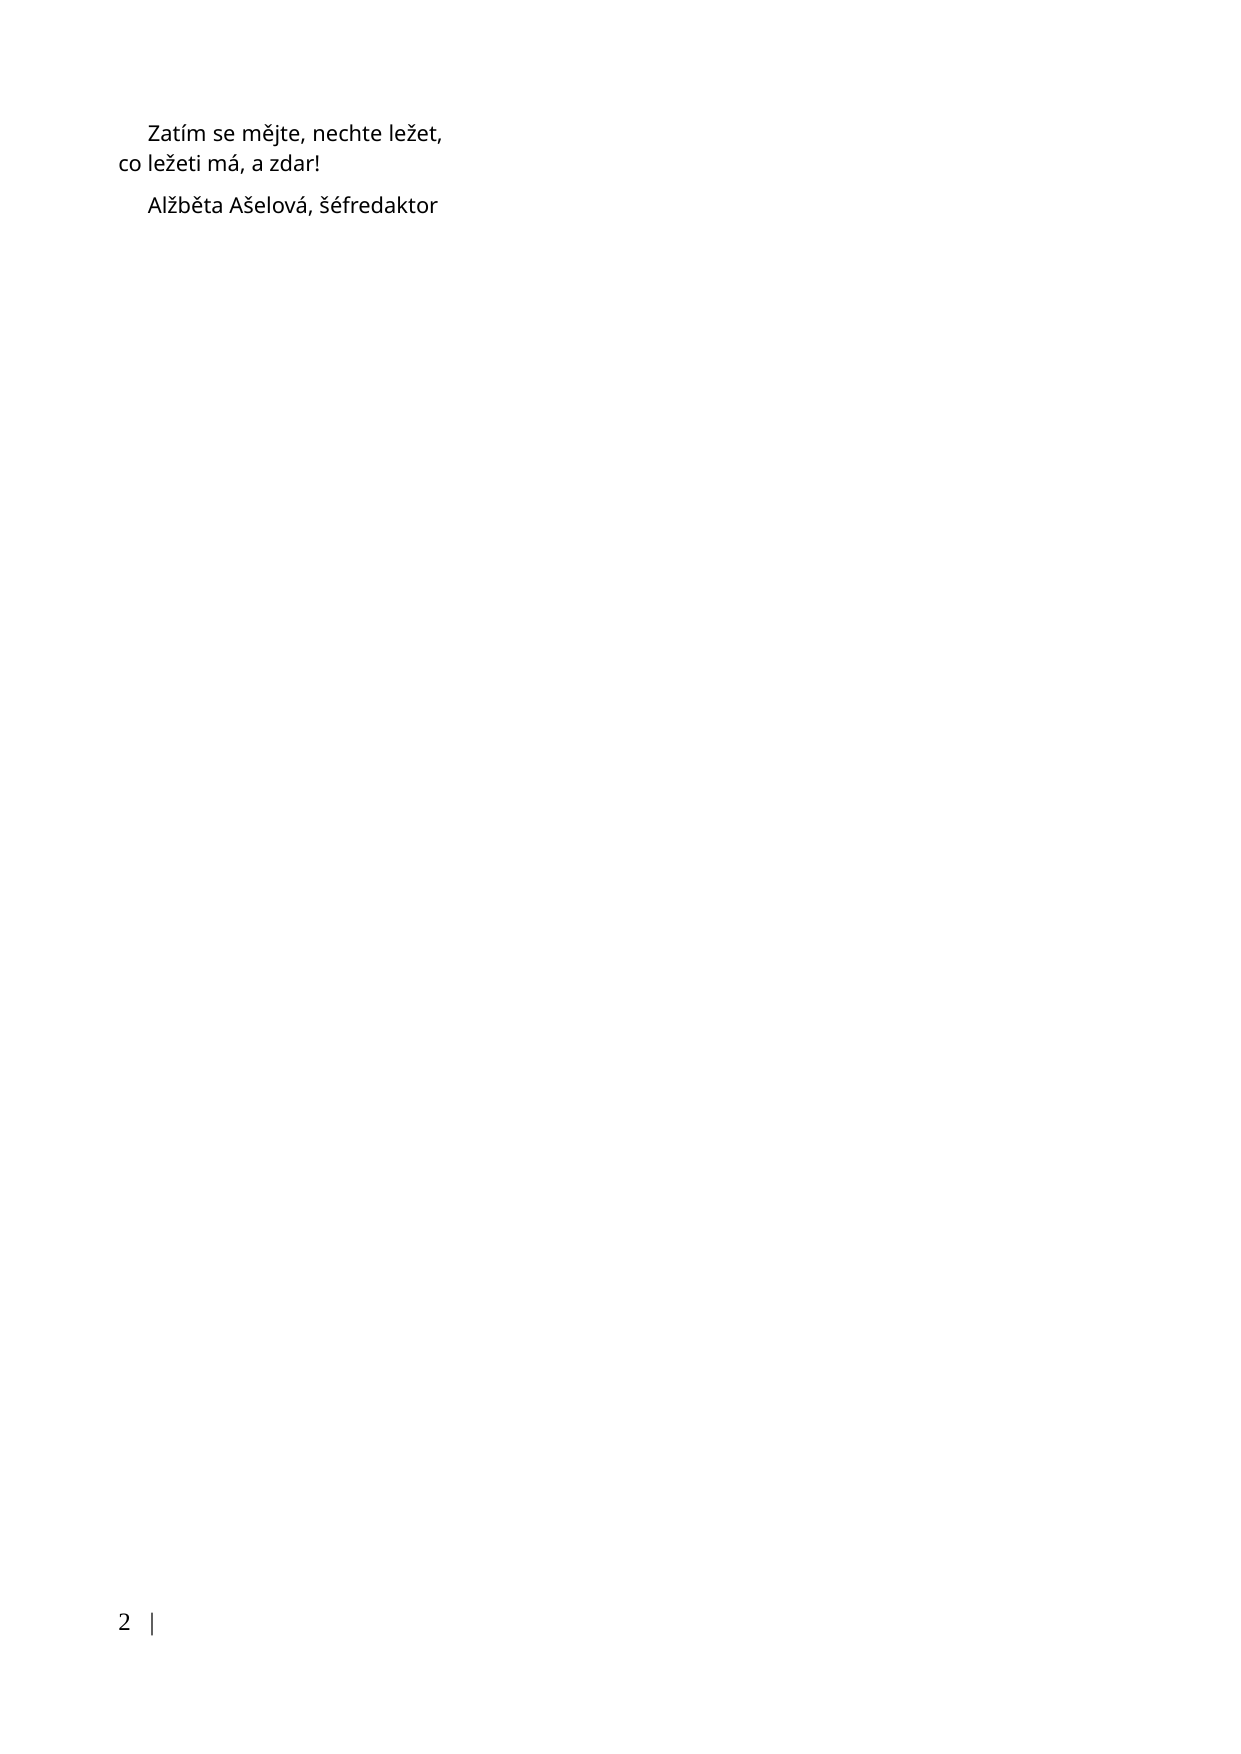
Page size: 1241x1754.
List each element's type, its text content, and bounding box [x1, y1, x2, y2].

text Zatím se mějte, nechte ležet, co ležeti má, a zdar! [118, 118, 443, 178]
text Alžběta Ašelová, šéfredaktor [118, 190, 443, 220]
